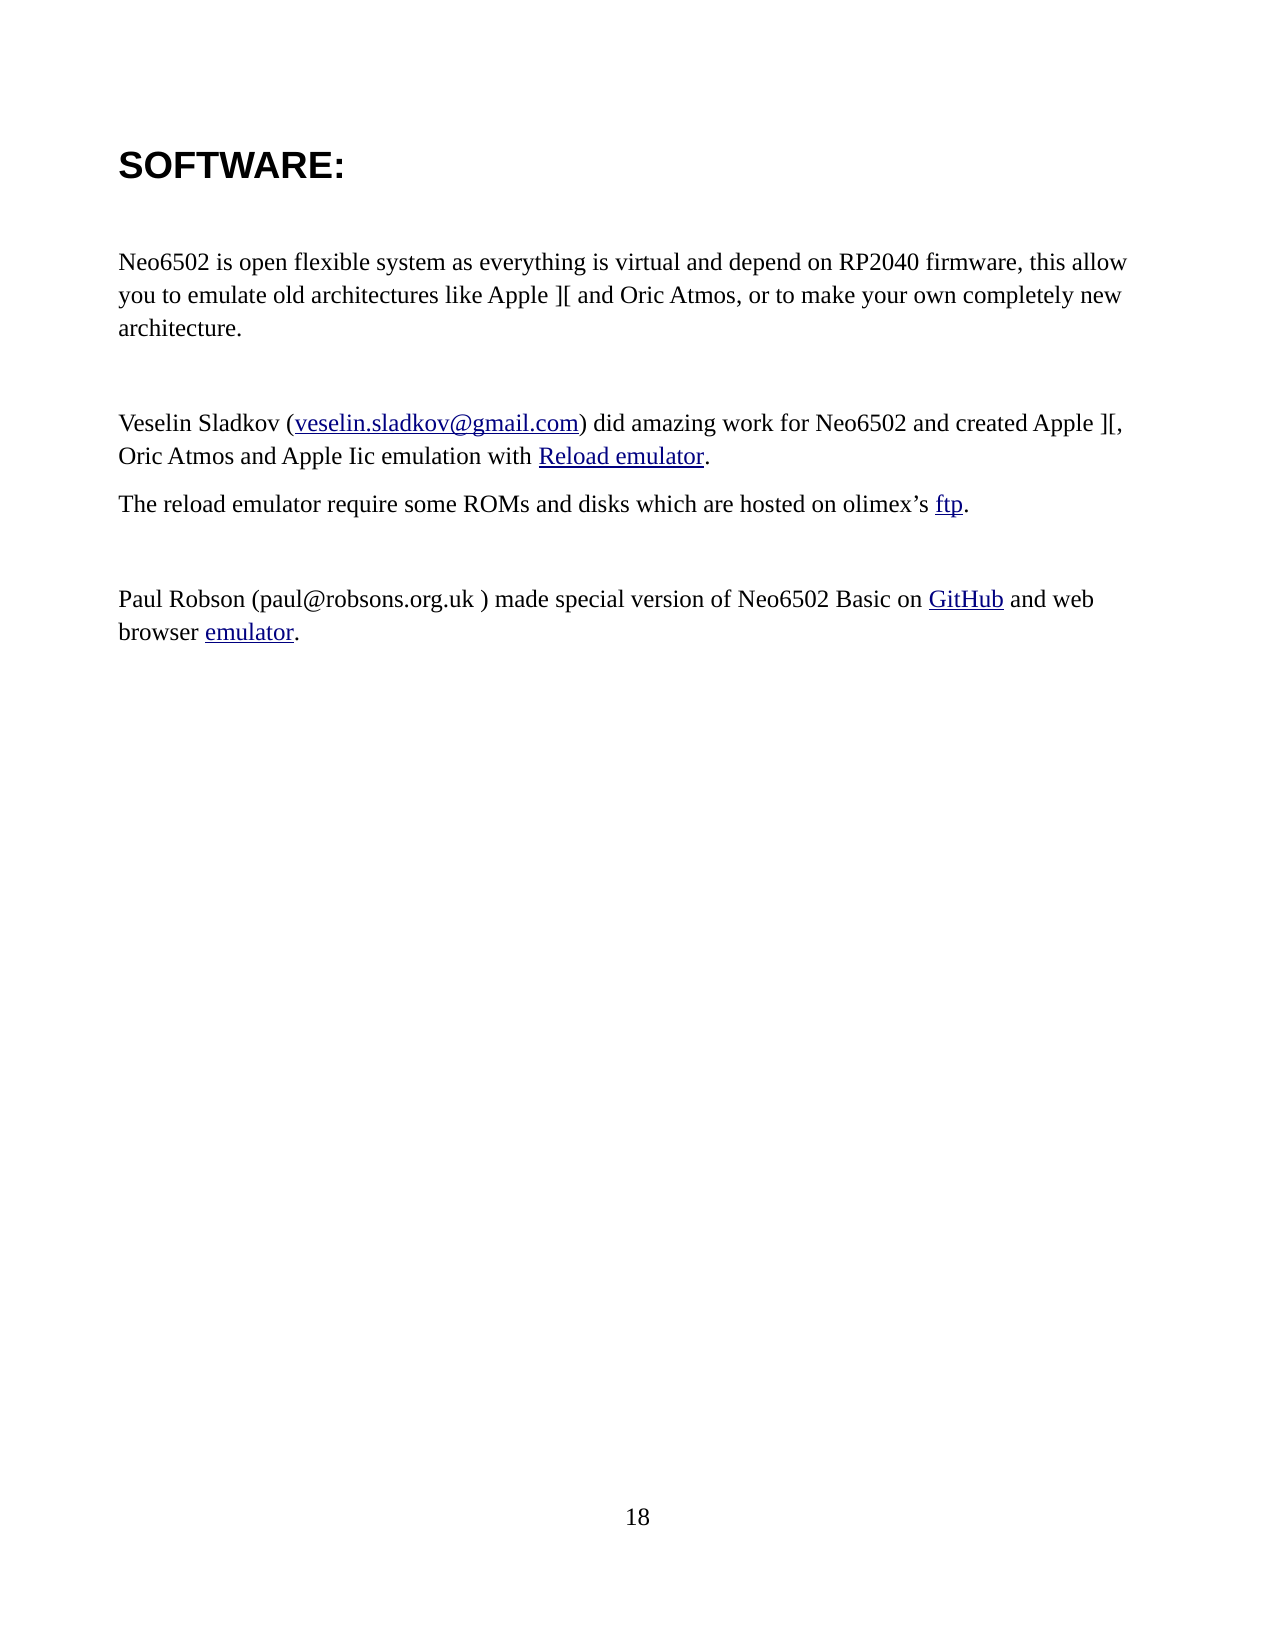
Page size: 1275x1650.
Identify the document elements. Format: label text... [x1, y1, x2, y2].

text Veselin Sladkov (veselin.sladkov@gmail.com) did amazing work for Neo6502 and created Apple ][, Oric Atmos and Apple Iic emulation with Reload emulator. [118, 408, 1157, 470]
text The reload emulator require some ROMs and disks which are hosted on olimex’s ftp. [118, 489, 1157, 517]
text Paul Robson (paul@robsons.org.uk ) made special version of Neo6502 Basic on GitHub and web browser emulator. [118, 584, 1157, 646]
subtitle SOFTWARE: [118, 143, 1157, 187]
text Neo6502 is open flexible system as everything is virtual and depend on RP2040 firmware, this allow you to emulate old architectures like Apple ][ and Oric Atmos, or to make your own completely new architecture. [118, 247, 1157, 342]
